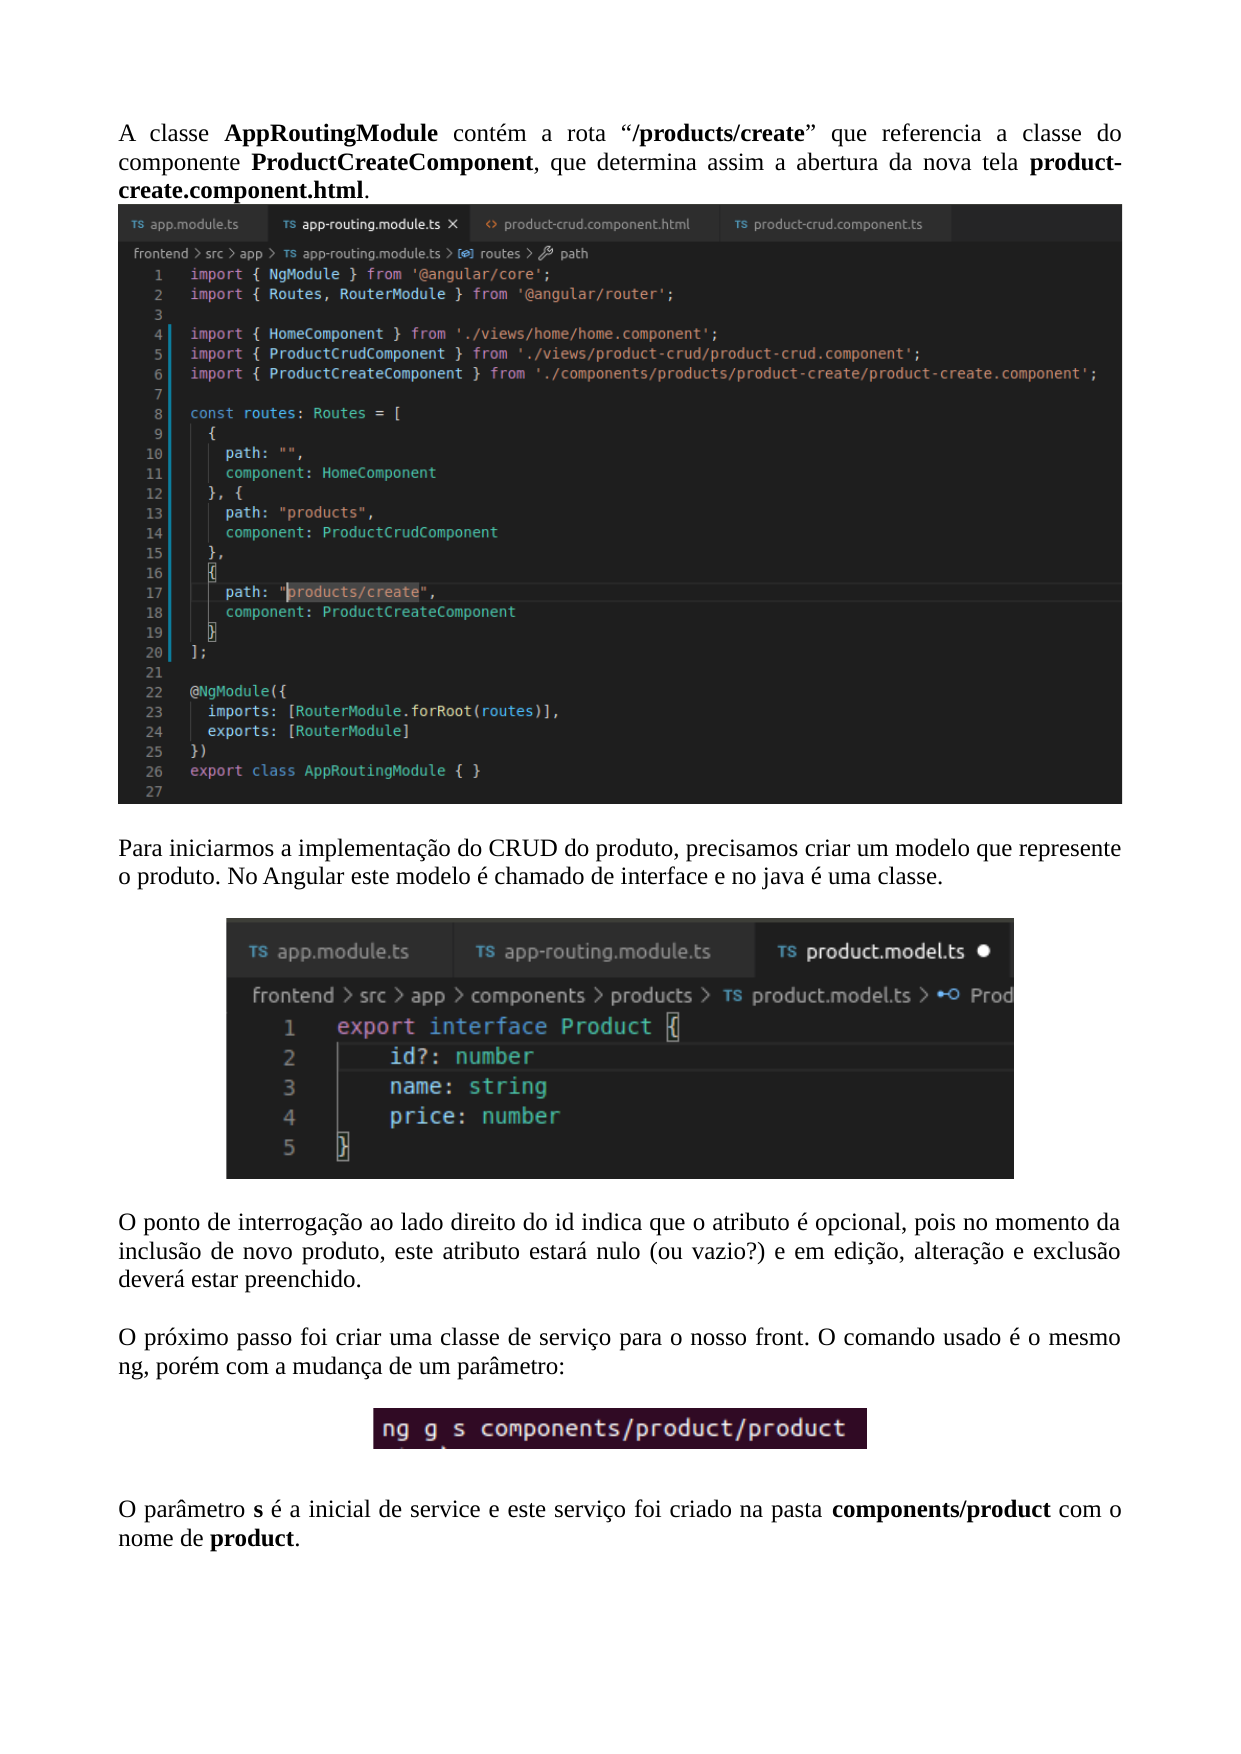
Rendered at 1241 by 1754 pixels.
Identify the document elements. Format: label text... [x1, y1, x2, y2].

text O parâmetro s é a inicial de service e este serviço foi criado na pasta components/product com o nome de product. [118, 1494, 1122, 1552]
text A classe AppRoutingModule contém a rota “/products/create” que referencia a classe do componente ProductCreateComponent, que determina assim a abertura da nova tela product-create.component.html. [118, 118, 1122, 204]
picture [226, 918, 1014, 1179]
text O próximo passo foi criar uma classe de serviço para o nosso front. O comando usado é o mesmo ng, porém com a mudança de um parâmetro: [118, 1322, 1122, 1379]
picture [118, 204, 1123, 804]
text O ponto de interrogação ao lado direito do id indica que o atributo é opcional, pois no momento da inclusão de novo produto, este atributo estará nulo (ou vazio?) e em edição, alteração e exclusão deverá estar preenchido. [118, 1207, 1122, 1293]
text Para iniciarmos a implementação do CRUD do produto, precisamos criar um modelo que represente o produto. No Angular este modelo é chamado de interface e no java é uma classe. [118, 833, 1122, 890]
picture [373, 1408, 867, 1449]
